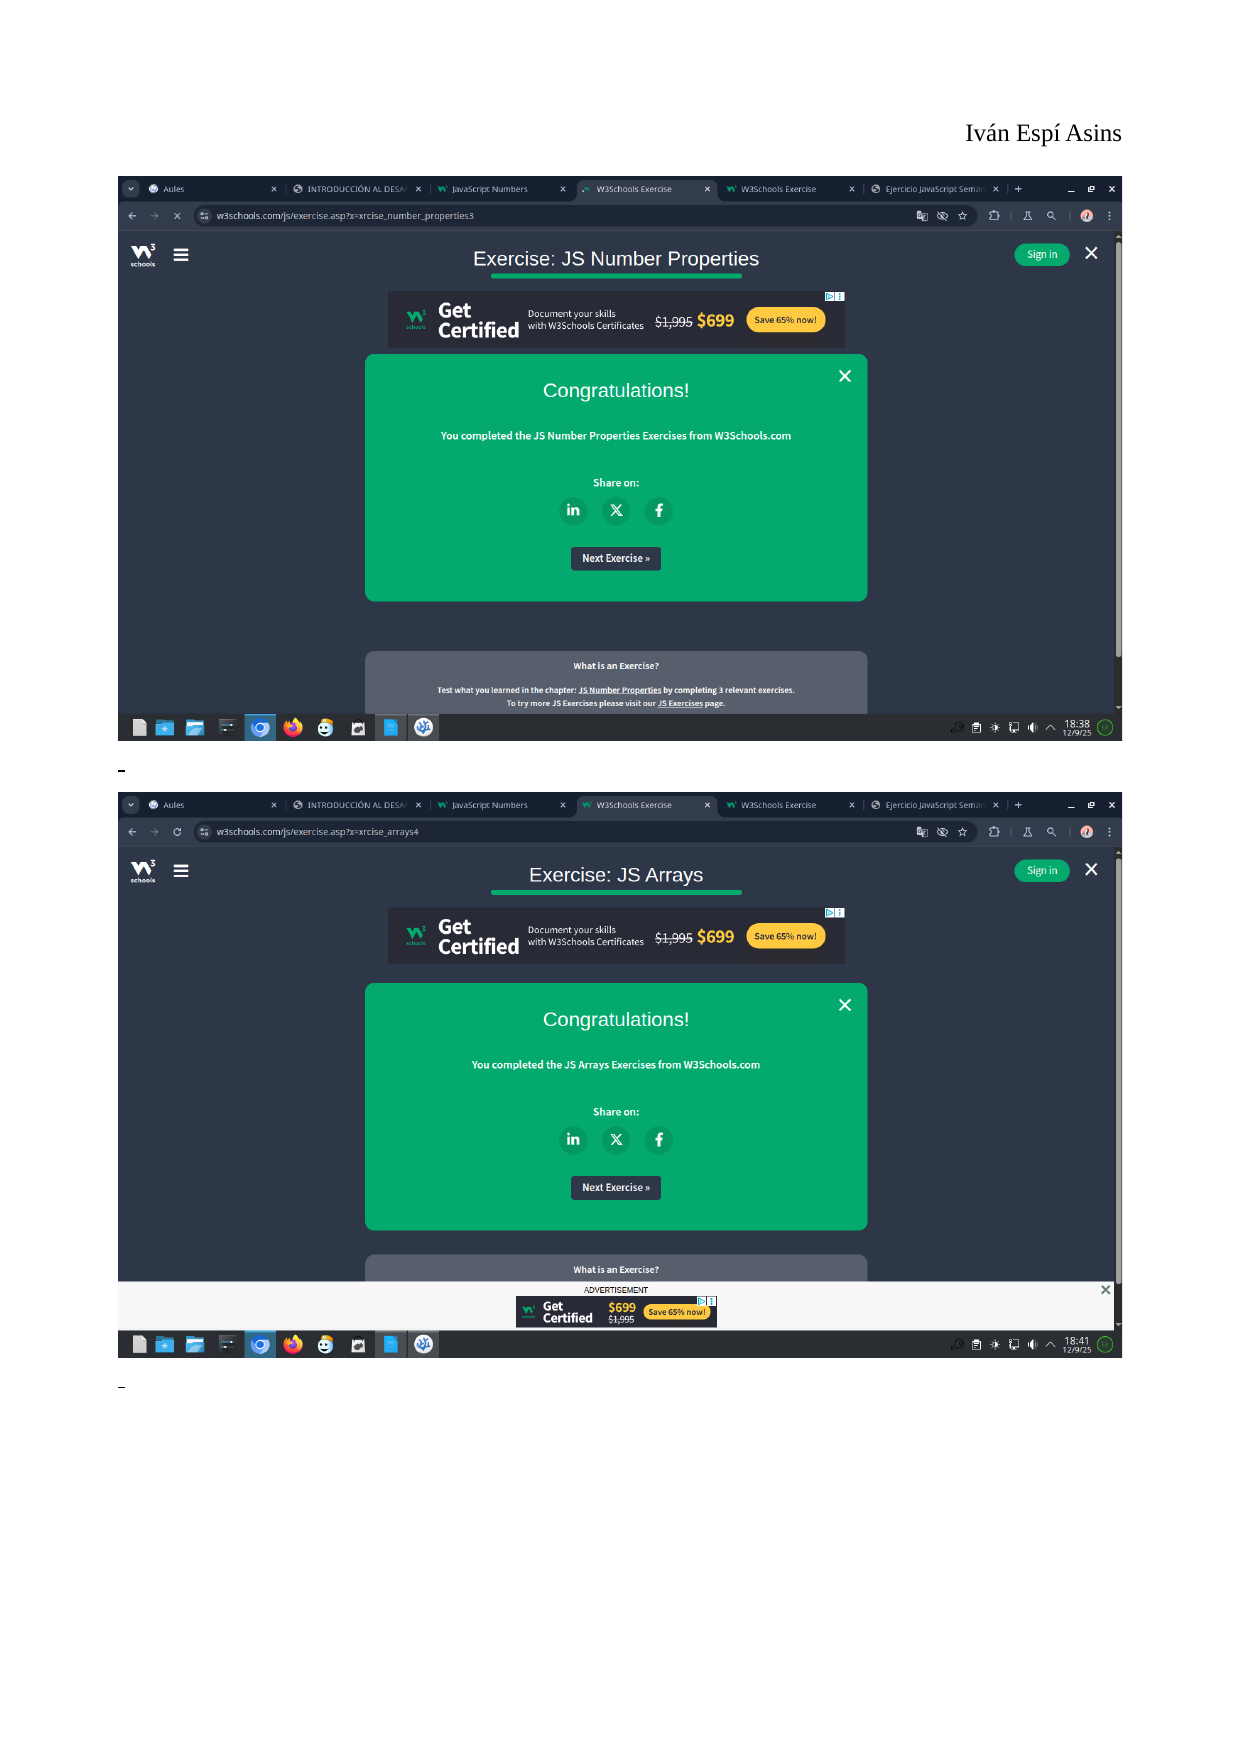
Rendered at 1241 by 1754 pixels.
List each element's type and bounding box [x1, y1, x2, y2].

picture [118, 176, 1123, 741]
picture [118, 792, 1123, 1358]
